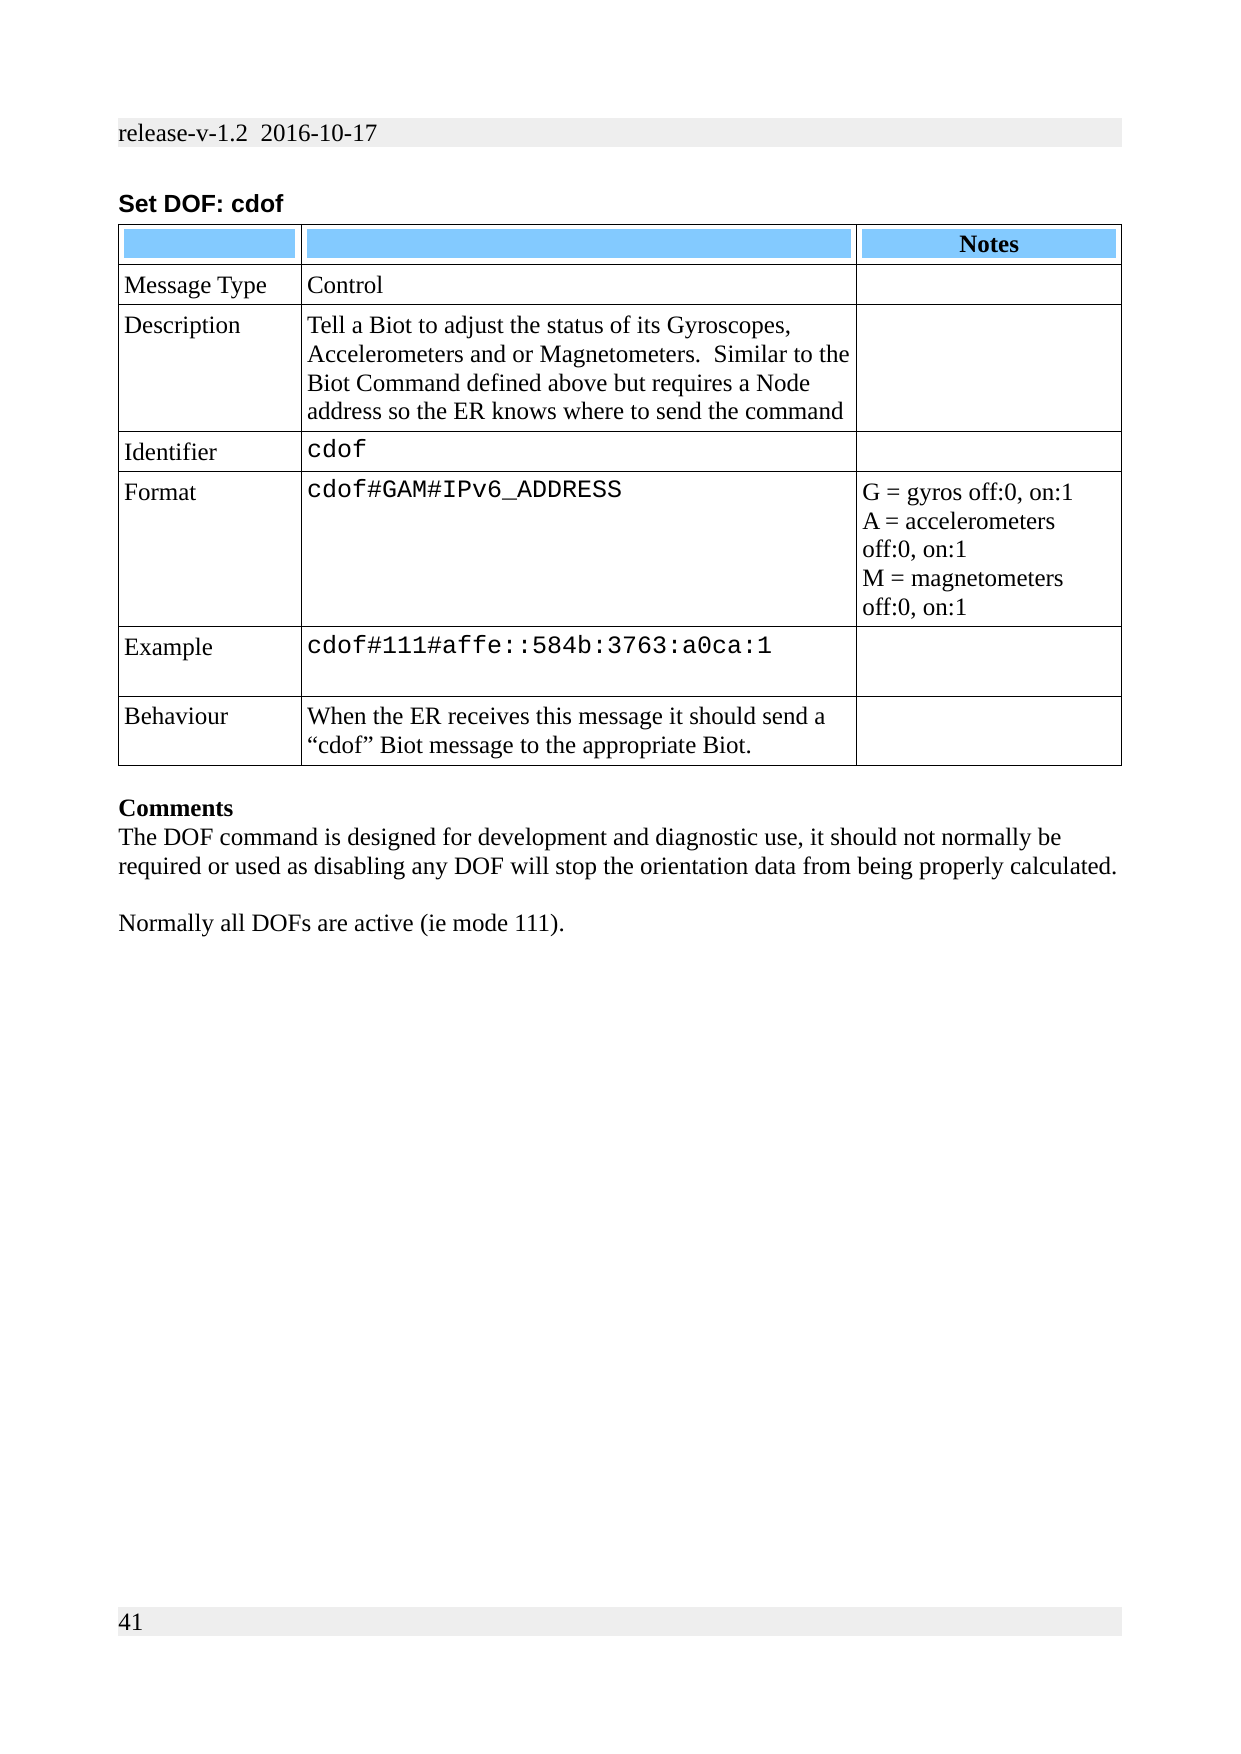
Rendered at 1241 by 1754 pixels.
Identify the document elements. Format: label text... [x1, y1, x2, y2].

table_cell Control [302, 265, 856, 304]
table_cell [857, 305, 1121, 431]
table_cell cdof#111#affe::584b:3763:a0ca:1 [302, 627, 856, 696]
table_cell When the ER receives this message it should send a “cdof” Biot message to the appropriate Biot. [302, 697, 856, 764]
table_cell Tell a Biot to adjust the status of its Gyroscopes, Accelerometers and or Magnetometers. Similar to the Biot Command defined above but requires a Node address so the ER knows where to send the command [302, 305, 856, 431]
table_cell [857, 697, 1121, 764]
table_cell [857, 432, 1121, 471]
table_cell Example [119, 627, 301, 696]
table_cell Format [119, 472, 301, 626]
table_header [302, 225, 856, 264]
table_header [119, 225, 301, 264]
table_header Notes [857, 225, 1121, 264]
text Comments [118, 793, 1122, 822]
table_cell cdof [302, 432, 856, 471]
text Normally all DOFs are active (ie mode 111). [118, 908, 1122, 937]
table_cell Description [119, 305, 301, 431]
table_cell Behaviour [119, 697, 301, 764]
table_cell [857, 265, 1121, 304]
table_cell Message Type [119, 265, 301, 304]
table_cell G = gyros off:0, on:1 A = accelerometers off:0, on:1 M = magnetometers off:0, on:1 [857, 472, 1121, 626]
table_cell cdof#GAM#IPv6_ADDRESS [302, 472, 856, 626]
subtitle Set DOF: cdof [118, 189, 1122, 217]
text The DOF command is designed for development and diagnostic use, it should not normally be required or used as disabling any DOF will stop the orientation data from being properly calculated. [118, 822, 1122, 880]
table_cell Identifier [119, 432, 301, 471]
table_cell [857, 627, 1121, 696]
